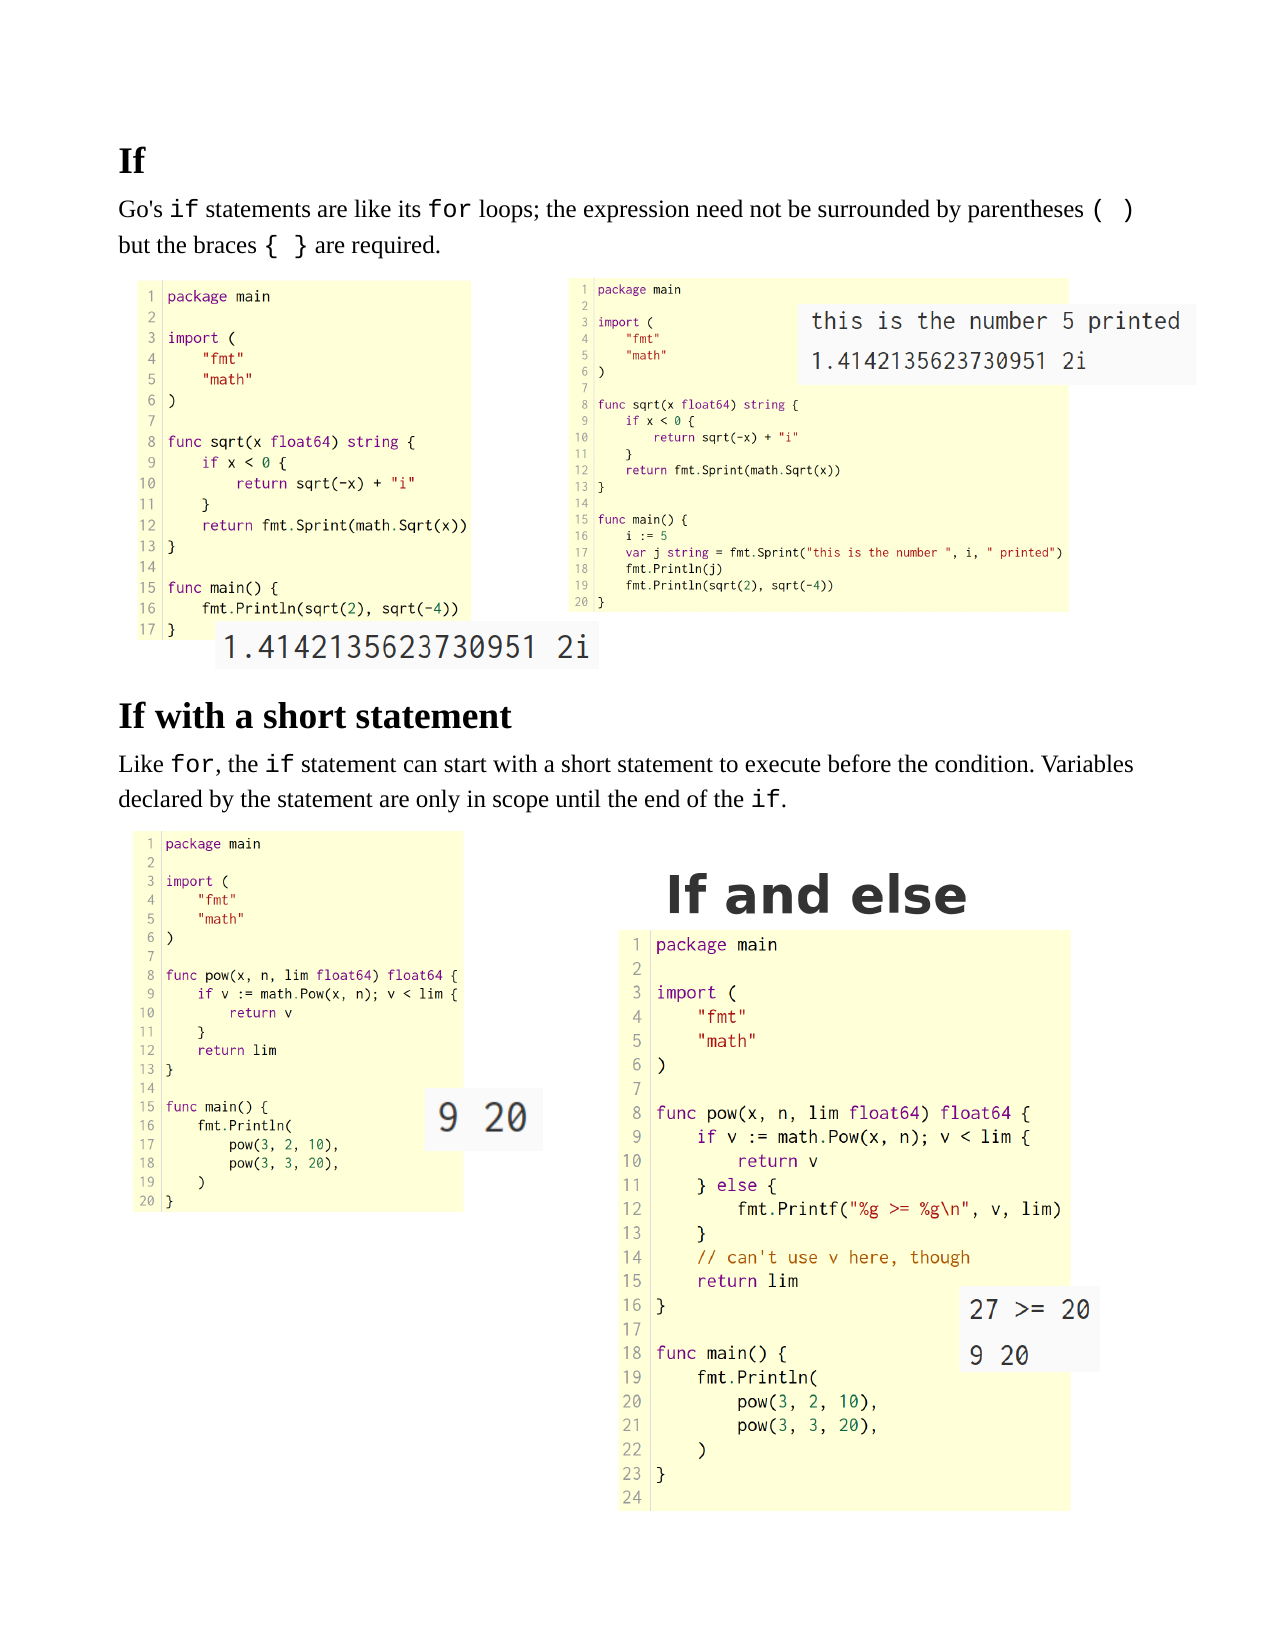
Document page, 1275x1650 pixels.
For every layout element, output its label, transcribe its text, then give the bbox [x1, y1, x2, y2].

picture [618, 860, 1100, 1511]
picture [568, 278, 1197, 612]
subtitle If [118, 139, 1157, 182]
subtitle If with a short statement [118, 693, 1157, 736]
text Go's if statements are like its for loops; the expression need not be surrounded by parentheses ( ) but the braces { } are required. [118, 194, 1157, 261]
picture [133, 831, 543, 1212]
text Like for, the if statement can start with a short statement to execute before the condition. Variables declared by the statement are only in scope until the end of the if. [118, 749, 1157, 815]
picture [137, 280, 599, 669]
